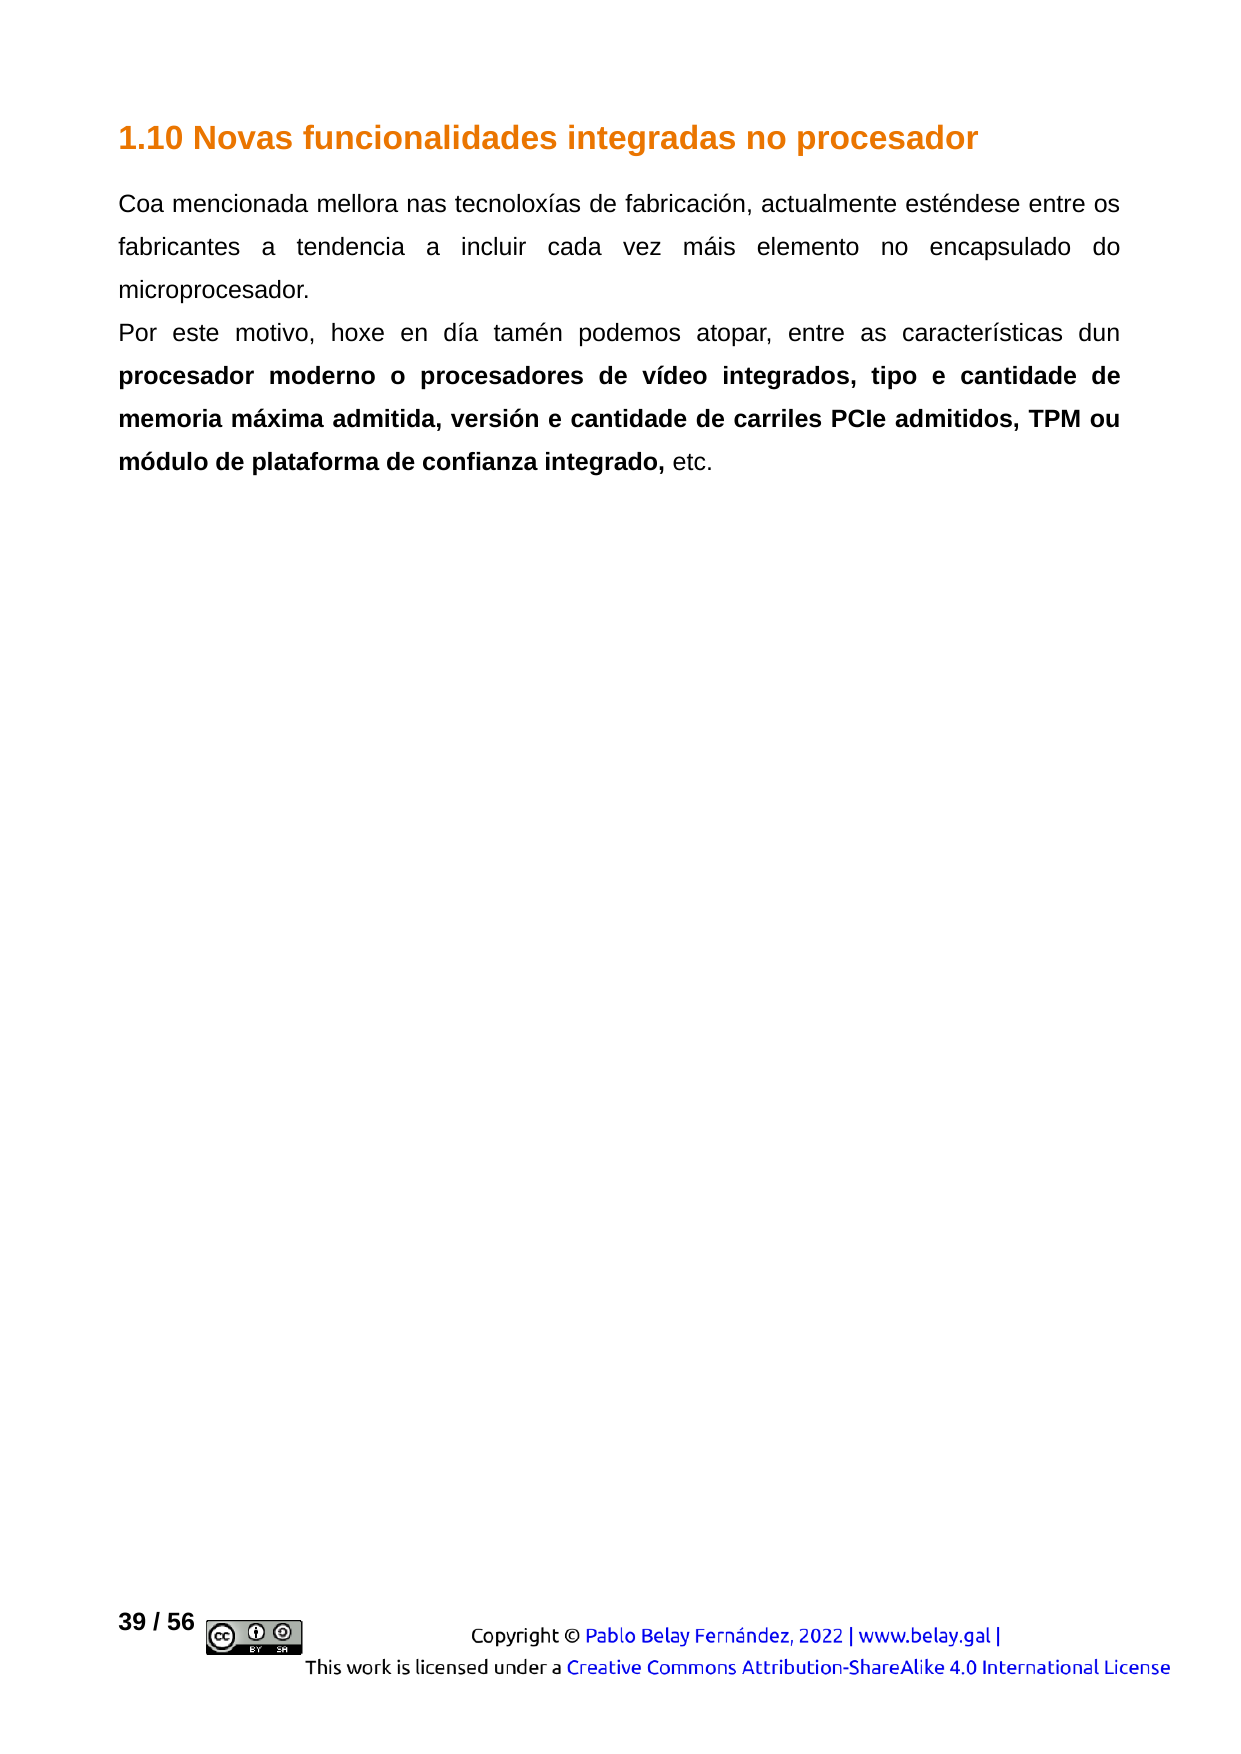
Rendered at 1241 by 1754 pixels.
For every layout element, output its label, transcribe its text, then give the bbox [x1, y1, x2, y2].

picture [200, 1604, 1205, 1690]
subtitle 1.10 Novas funcionalidades integradas no procesador [118, 118, 1122, 157]
text Por este motivo, hoxe en día tamén podemos atopar, entre as características dun procesador moderno o procesadores de vídeo integrados, tipo e cantidade de memoria máxima admitida, versión e cantidade de carriles PCIe admitidos, TPM ou módulo de plataforma de confianza integrado, etc. [118, 318, 1122, 476]
text Coa mencionada mellora nas tecnoloxías de fabricación, actualmente esténdese entre os fabricantes a tendencia a incluir cada vez máis elemento no encapsulado do microprocesador. [118, 188, 1122, 303]
